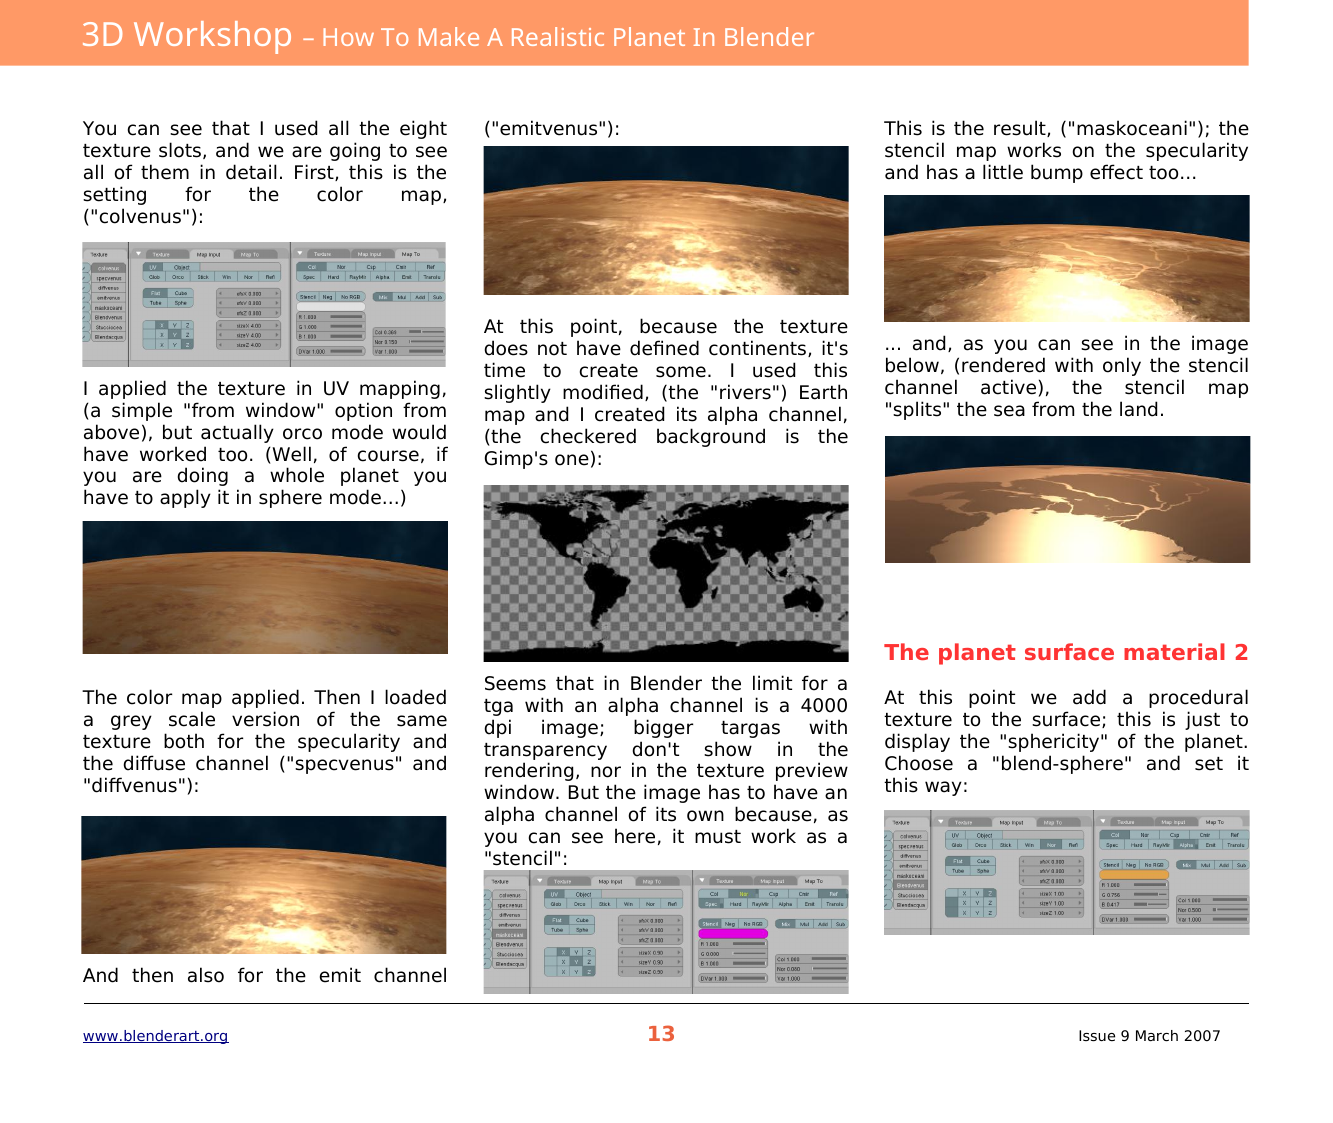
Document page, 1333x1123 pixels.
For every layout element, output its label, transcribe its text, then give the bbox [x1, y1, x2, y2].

text I applied the texture in UV mapping, (a simple "from window" option from above), but actually orco mode would have worked too. (Well, of course, if you are doing a whole planet you have to apply it in sphere mode...) [83, 227, 448, 509]
picture [884, 810, 1250, 935]
picture [483, 485, 849, 662]
text Seems that in Blender the limit for a tga with an alpha channel is a 4000 dpi image; bigger targas with transparency don't show in the rendering, nor in the texture preview window. But the image has to have an alpha channel of its own because, as you can see here, it must work as a "stencil": [483, 662, 849, 870]
picture [81, 816, 447, 954]
text ("emitvenus"): [483, 118, 849, 140]
picture [82, 521, 448, 654]
text This is the result, ("maskoceani"); the stencil map works on the specularity and has a little bump effect too... [884, 118, 1249, 184]
picture [884, 195, 1250, 322]
text ... and, as you can see in the image below, (rendered with only the stencil channel active), the stencil map "splits" the sea from the land. [884, 322, 1249, 420]
text You can see that I used all the eight texture slots, and we are going to see all of them in detail. First, this is the setting for the color map, ("colvenus"): [83, 118, 448, 227]
text The color map applied. Then I loaded a grey scale version of the same texture both for the specularity and the diffuse channel ("specvenus" and "diffvenus"): [83, 687, 448, 797]
text And then also for the emit channel [83, 797, 448, 987]
picture [82, 242, 446, 367]
picture [885, 436, 1251, 563]
text At this point, because the texture does not have defined continents, it's time to create some. I used this slightly modified, (the "rivers") Earth map and I created its alpha channel, (the checkered background is the Gimp's one): [483, 316, 849, 469]
picture [483, 870, 849, 994]
text The planet surface material 2 At this point we add a procedural texture to the surface; this is just to display the "sphericity" of the planet. Choose a "blend-sphere" and set it this way: [884, 640, 1249, 797]
text [884, 184, 1249, 195]
picture [483, 146, 849, 295]
